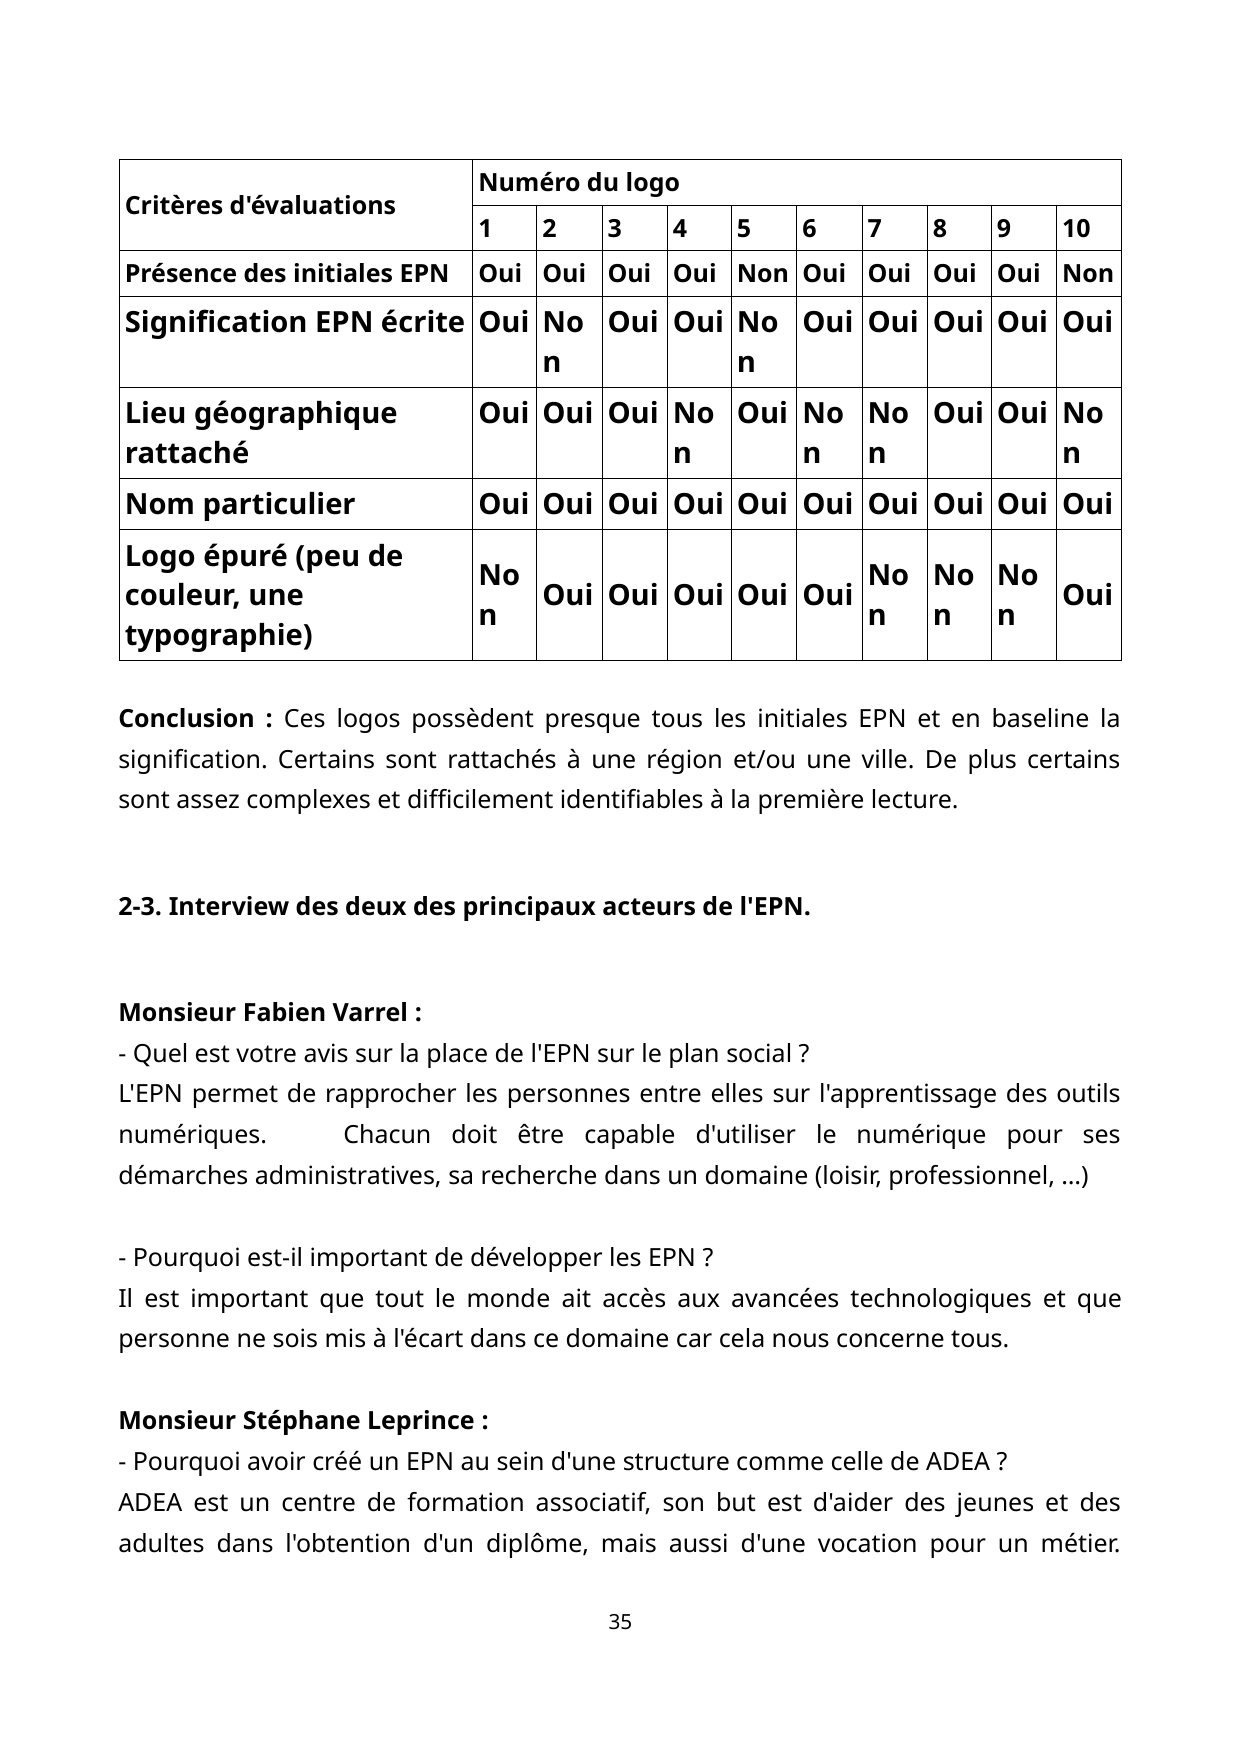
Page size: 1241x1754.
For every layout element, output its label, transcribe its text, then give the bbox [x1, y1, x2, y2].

table_cell 5 [732, 206, 796, 250]
table_cell Non [668, 388, 731, 478]
table_cell 2 [537, 206, 602, 250]
table_cell Oui [928, 479, 991, 529]
table_cell Oui [668, 530, 731, 659]
table_cell Non [863, 530, 927, 659]
table_cell Oui [668, 251, 731, 296]
table_cell Non [732, 251, 796, 296]
table_cell Oui [928, 388, 991, 478]
table_cell Non [537, 297, 602, 387]
table_cell Non [928, 530, 991, 659]
text - Pourquoi avoir créé un EPN au sein d'une structure comme celle de ADEA ? [118, 1444, 1122, 1478]
table_cell 6 [797, 206, 862, 250]
table_cell Oui [603, 479, 667, 529]
table_cell 10 [1057, 206, 1121, 250]
table_cell Présence des initiales EPN [120, 251, 472, 296]
table_cell Oui [537, 479, 602, 529]
table_cell Oui [1057, 297, 1121, 387]
table_cell Non [473, 530, 536, 659]
subtitle Interview des deux des principaux acteurs de l'EPN. [118, 889, 1122, 923]
table_cell Oui [668, 479, 731, 529]
table_cell Oui [473, 251, 536, 296]
table_cell Oui [537, 388, 602, 478]
table_cell Oui [992, 479, 1056, 529]
text L'EPN permet de rapprocher les personnes entre elles sur l'apprentissage des outils numériques. Chacun doit être capable d'utiliser le numérique pour ses démarches administratives, sa recherche dans un domaine (loisir, professionnel, …) [118, 1076, 1122, 1192]
table_cell Oui [797, 297, 862, 387]
table_cell Oui [732, 530, 796, 659]
table_cell Non [863, 388, 927, 478]
table_cell Oui [863, 251, 927, 296]
table_cell Oui [928, 251, 991, 296]
table_cell Oui [603, 530, 667, 659]
table_header Critères d'évaluations [120, 160, 472, 250]
table_cell Signification EPN écrite [120, 297, 472, 387]
table_cell Oui [473, 479, 536, 529]
table_cell Oui [992, 251, 1056, 296]
table_cell Oui [537, 251, 602, 296]
table_cell 4 [668, 206, 731, 250]
table_cell Nom particulier [120, 479, 472, 529]
table_cell Non [797, 388, 862, 478]
table_cell Oui [732, 479, 796, 529]
text ADEA est un centre de formation associatif, son but est d'aider des jeunes et des adultes dans l'obtention d'un diplôme, mais aussi d'une vocation pour un métier. [118, 1484, 1122, 1559]
table_cell Oui [797, 530, 862, 659]
text Il est important que tout le monde ait accès aux avancées technologiques et que personne ne sois mis à l'écart dans ce domaine car cela nous concerne tous. [118, 1280, 1122, 1355]
table_cell Oui [797, 479, 862, 529]
text Conclusion : Ces logos possèdent presque tous les initiales EPN et en baseline la signification. Certains sont rattachés à une région et/ou une ville. De plus certains sont assez complexes et difficilement identifiables à la première lecture. [118, 701, 1122, 816]
table_cell Oui [603, 297, 667, 387]
table_cell Oui [992, 297, 1056, 387]
table_cell Oui [537, 530, 602, 659]
table_header Numéro du logo [473, 160, 1121, 204]
text - Quel est votre avis sur la place de l'EPN sur le plan social ? [118, 1035, 1122, 1069]
text - Pourquoi est-il important de développer les EPN ? [118, 1239, 1122, 1273]
table_cell Oui [1057, 530, 1121, 659]
table_cell 3 [603, 206, 667, 250]
table_cell Non [992, 530, 1056, 659]
table_cell Non [1057, 388, 1121, 478]
table_cell Oui [473, 388, 536, 478]
table_cell Oui [797, 251, 862, 296]
table_cell Oui [863, 297, 927, 387]
table_cell Lieu géographique rattaché [120, 388, 472, 478]
table_cell 1 [473, 206, 536, 250]
table_cell Oui [1057, 479, 1121, 529]
text Monsieur Fabien Varrel : [118, 994, 1122, 1028]
table_cell Oui [928, 297, 991, 387]
table_cell Logo épuré (peu de couleur, une typographie) [120, 530, 472, 659]
table_cell Non [732, 297, 796, 387]
table_cell Oui [992, 388, 1056, 478]
table_cell 8 [928, 206, 991, 250]
table_cell Oui [603, 251, 667, 296]
table_cell Oui [603, 388, 667, 478]
table_cell 7 [863, 206, 927, 250]
table_cell Oui [473, 297, 536, 387]
table_cell Oui [863, 479, 927, 529]
table_cell Oui [732, 388, 796, 478]
table_cell Non [1057, 251, 1121, 296]
text Monsieur Stéphane Leprince : [118, 1403, 1122, 1437]
table_cell Oui [668, 297, 731, 387]
table_cell 9 [992, 206, 1056, 250]
